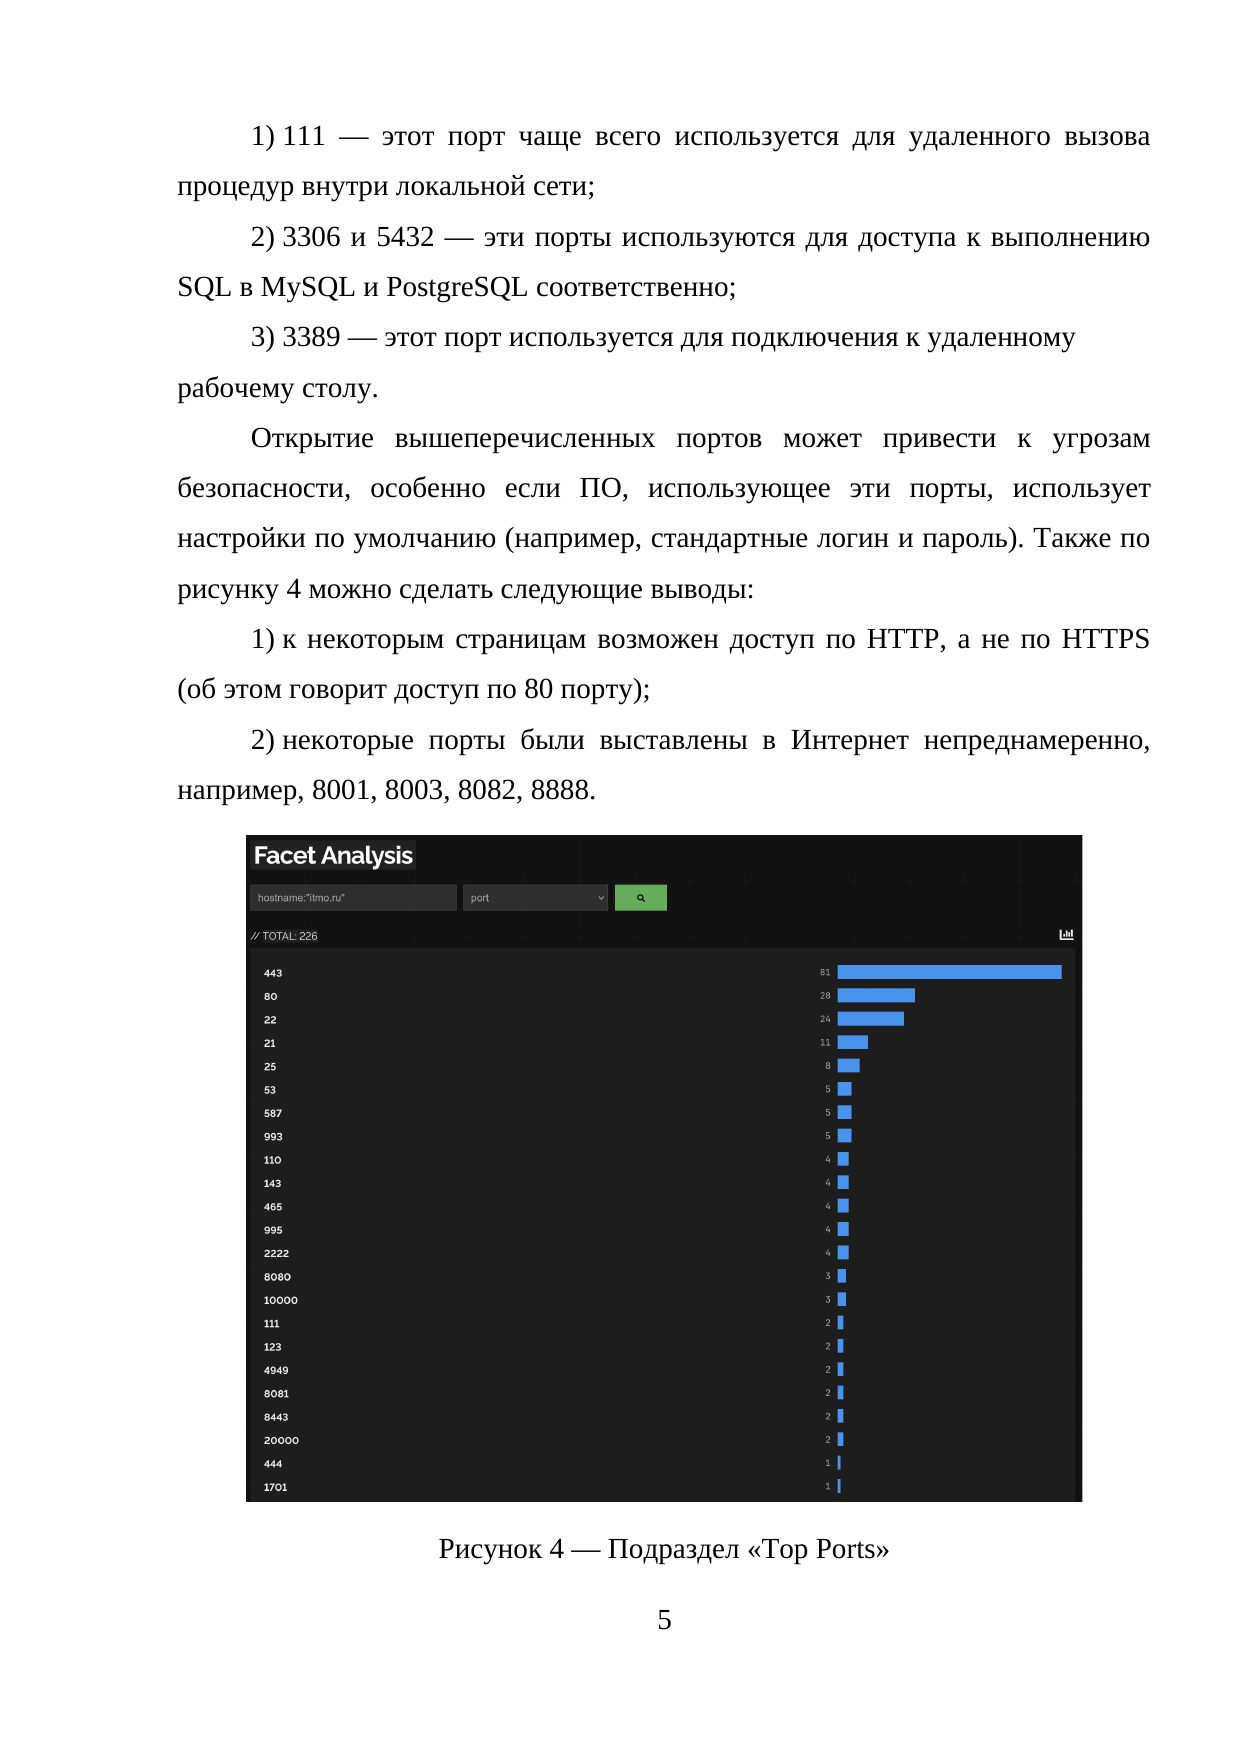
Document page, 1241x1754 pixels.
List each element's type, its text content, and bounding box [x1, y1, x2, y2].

list к некоторым страницам возможен доступ по HTTP, а не по HTTPS (об этом говорит доступ по 80 порту); [177, 621, 1152, 705]
picture [246, 835, 1083, 1502]
list некоторые порты были выставлены в Интернет непреднамеренно, например, 8001, 8003, 8082, 8888. [177, 722, 1152, 806]
list 111 — этот порт чаще всего используется для удаленного вызова процедур внутри локальной сети; [177, 118, 1152, 202]
text Рисунок 4 — Подраздел «Top Ports» [214, 835, 1114, 1565]
list 3306 и 5432 — эти порты используются для доступа к выполнению SQL в MySQL и PostgreSQL соответственно; [177, 219, 1152, 303]
text Открытие вышеперечисленных портов может привести к угрозам безопасности, особенно если ПО, использующее эти порты, использует настройки по умолчанию (например, стандартные логин и пароль). Также по рисунку 4 можно сделать следующие выводы: [177, 420, 1152, 604]
list 3389 — этот порт используется для подключения к удаленному рабочему столу. [177, 319, 1152, 403]
